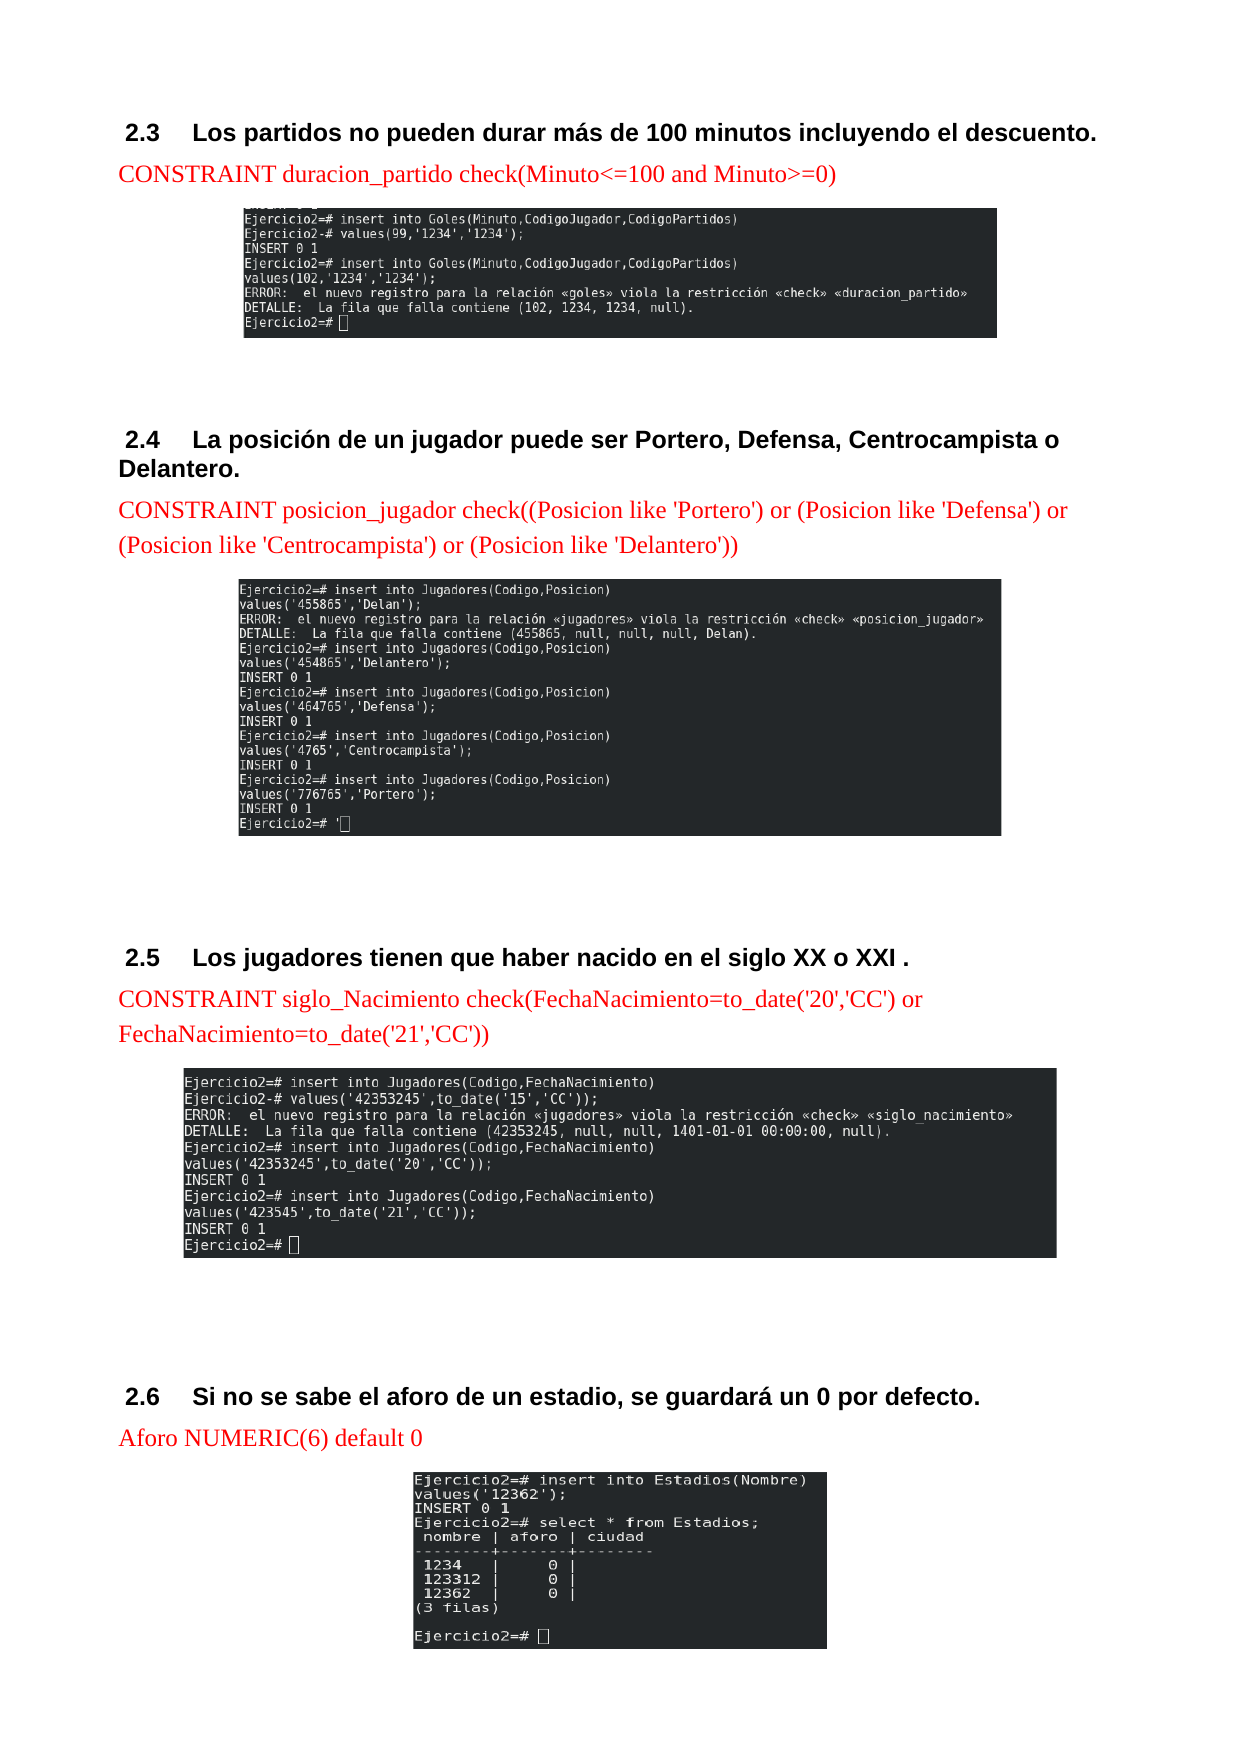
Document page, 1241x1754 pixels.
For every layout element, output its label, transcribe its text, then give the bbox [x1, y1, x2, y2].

text CONSTRAINT siglo_Nacimiento check(FechaNacimiento=to_date('20','CC') or FechaNacimiento=to_date('21','CC')) [118, 984, 1122, 1048]
subtitle La posición de un jugador puede ser Portero, Defensa, Centrocampista o Delantero. [118, 426, 1122, 483]
text CONSTRAINT posicion_jugador check((Posicion like 'Portero') or (Posicion like 'Defensa') or (Posicion like 'Centrocampista') or (Posicion like 'Delantero')) [118, 496, 1122, 559]
subtitle Los jugadores tienen que haber nacido en el siglo XX o XXI . [118, 943, 1122, 972]
subtitle Si no se sabe el aforo de un estadio, se guardará un 0 por defecto. [118, 1382, 1122, 1411]
text Aforo NUMERIC(6) default 0 [118, 1423, 1122, 1452]
subtitle Los partidos no pueden durar más de 100 minutos incluyendo el descuento. [118, 118, 1122, 147]
text CONSTRAINT duracion_partido check(Minuto<=100 and Minuto>=0) [118, 159, 1122, 188]
